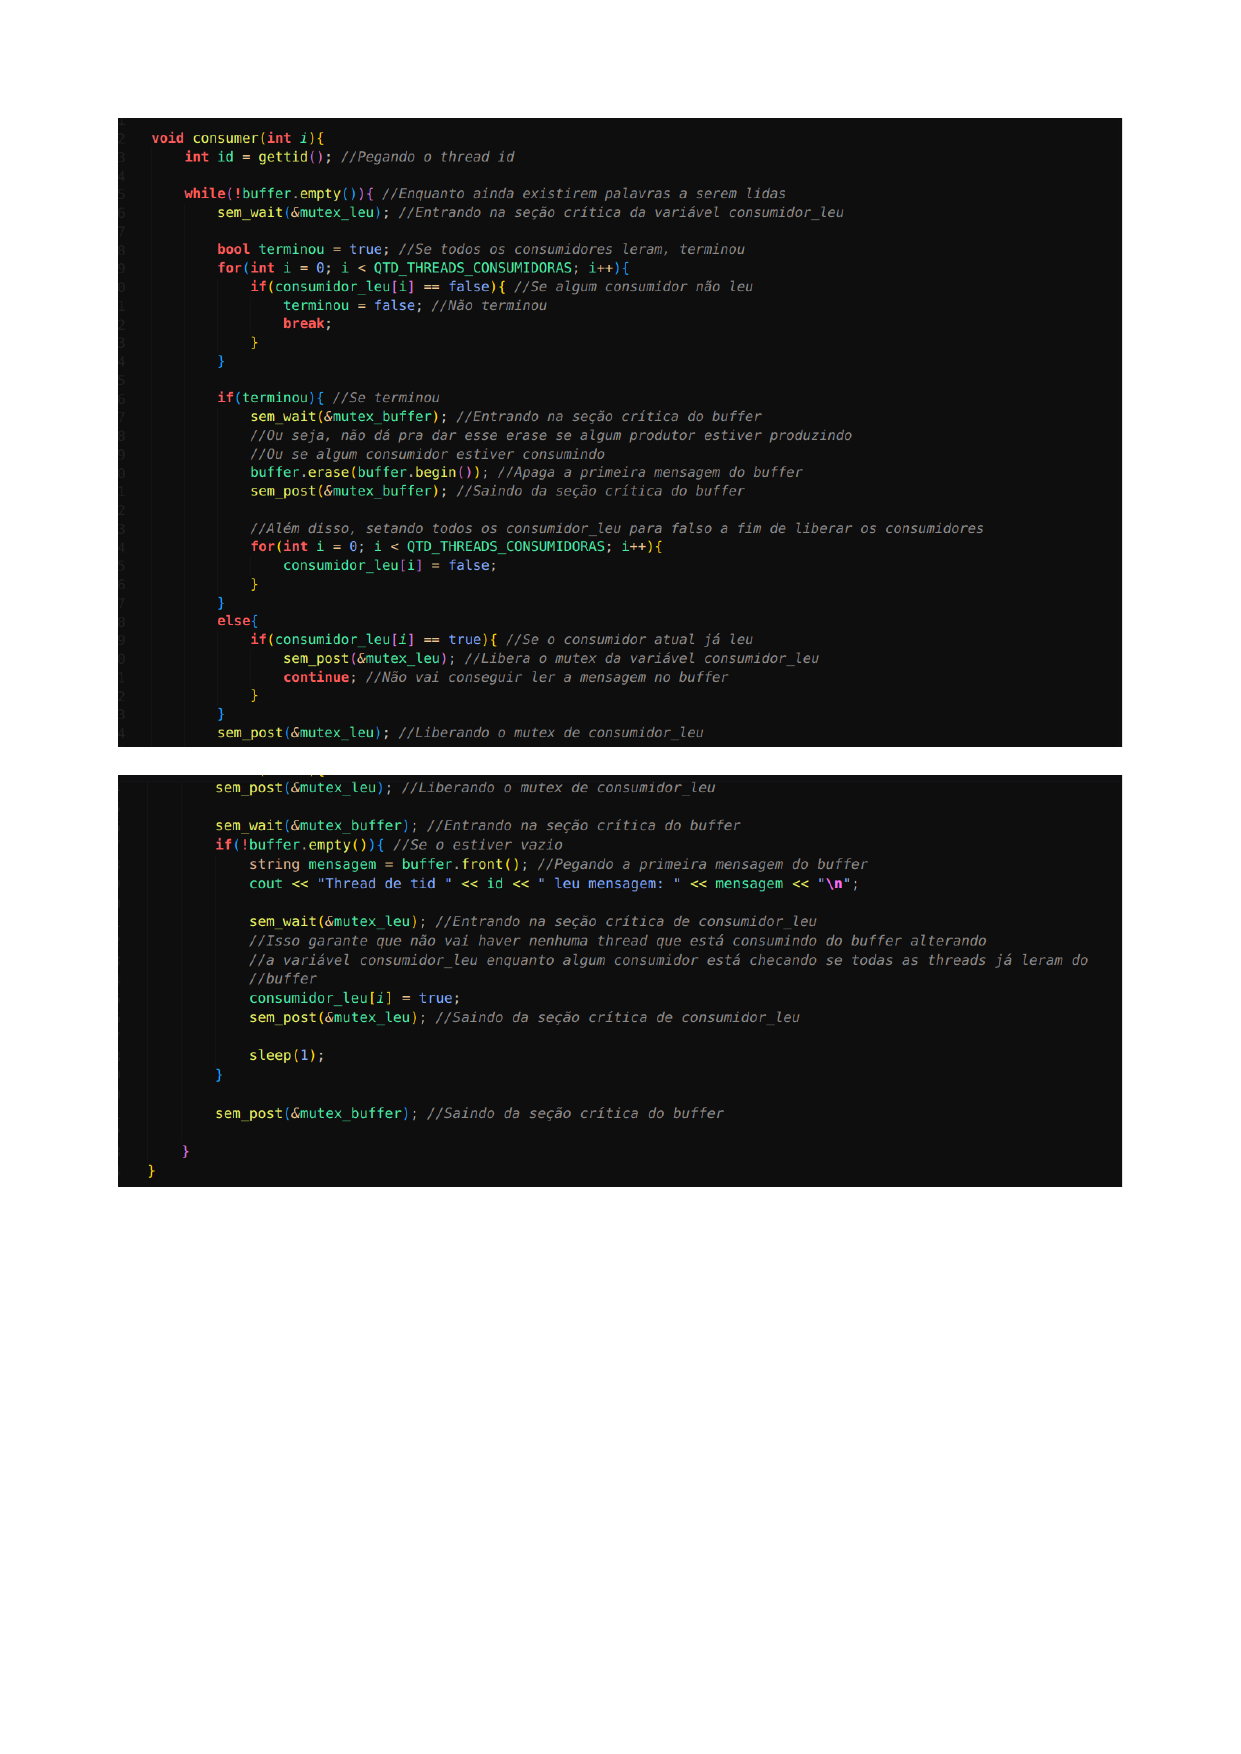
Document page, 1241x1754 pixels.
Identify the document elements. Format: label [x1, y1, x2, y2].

picture [118, 775, 1123, 1187]
picture [118, 118, 1123, 747]
